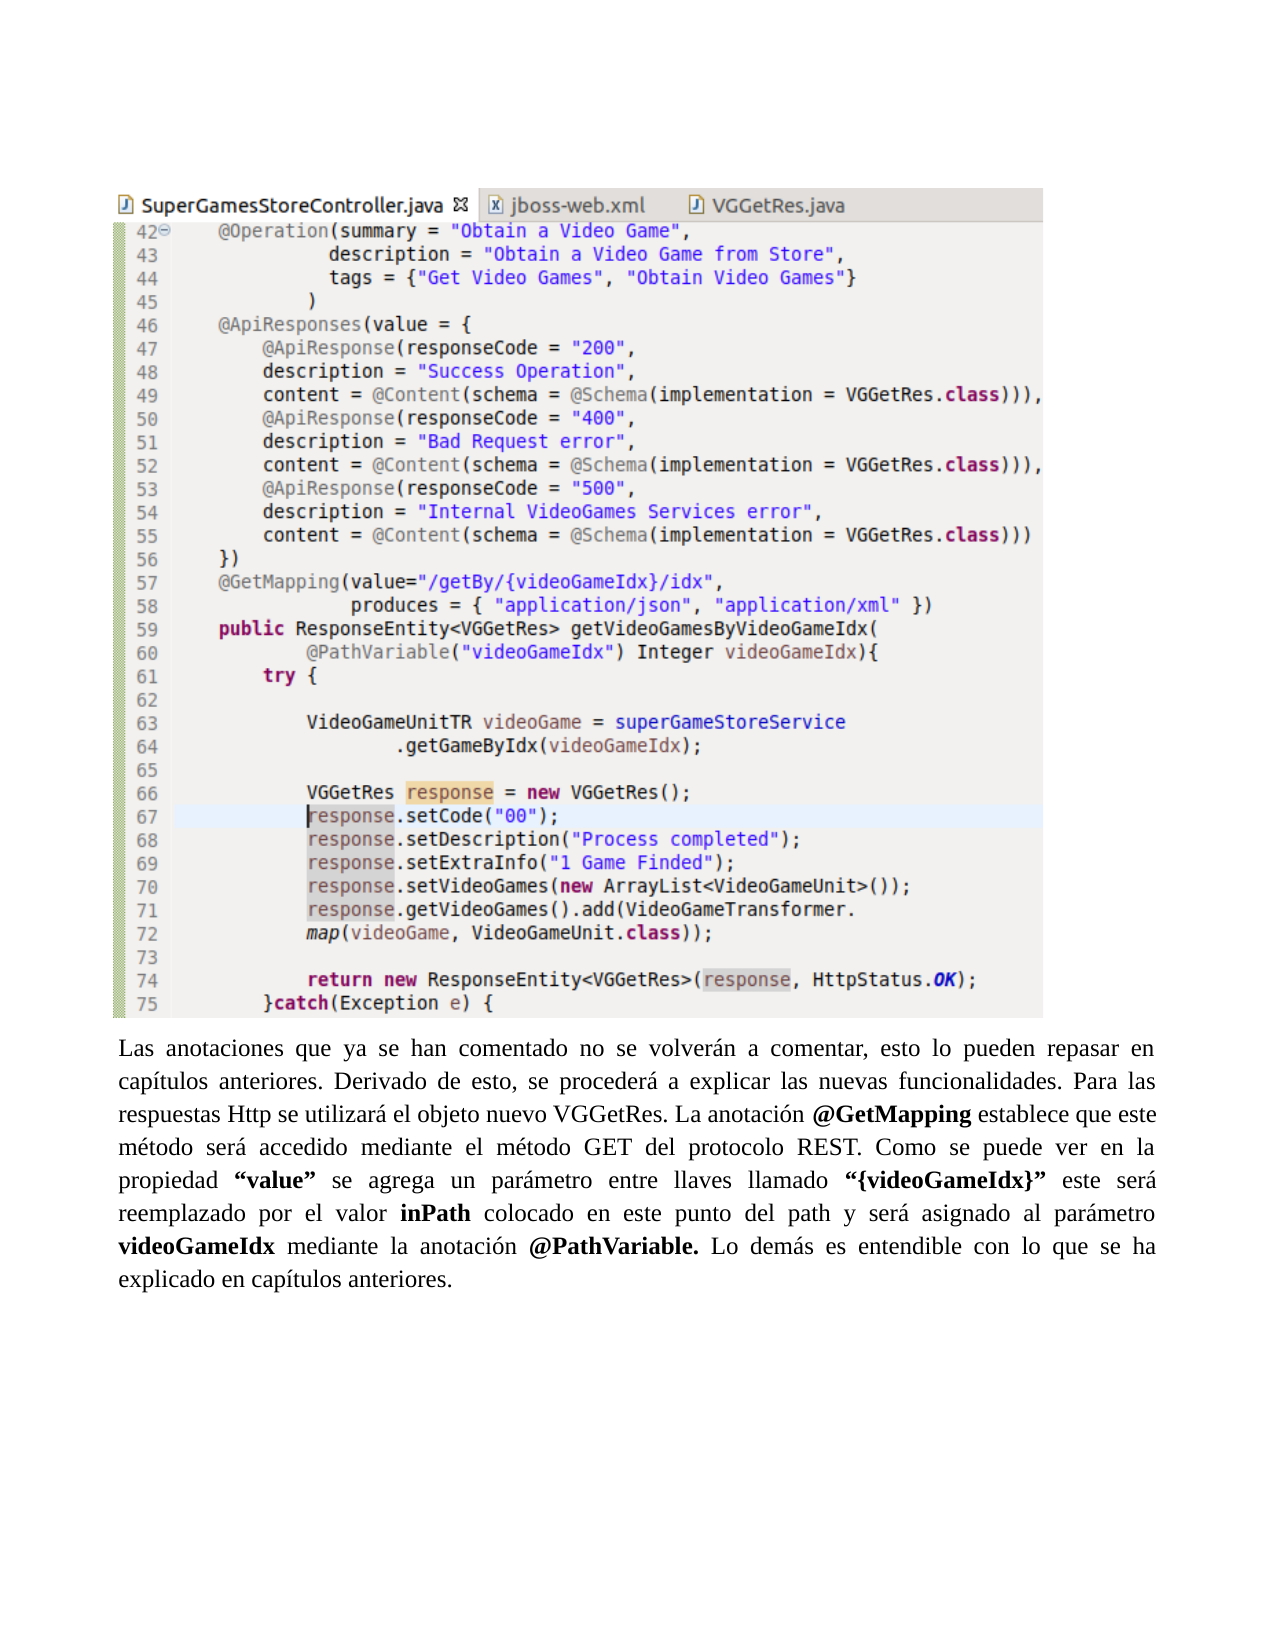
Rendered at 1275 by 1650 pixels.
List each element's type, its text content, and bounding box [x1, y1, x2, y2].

text Las anotaciones que ya se han comentado no se volverán a comentar, esto lo pueden repasar en capítulos anteriores. Derivado de esto, se procederá a explicar las nuevas funcionalidades. Para las respuestas Http se utilizará el objeto nuevo VGGetRes. La anotación @GetMapping establece que este método será accedido mediante el método GET del protocolo REST. Como se puede ver en la propiedad “value” se agrega un parámetro entre llaves llamado “{videoGameIdx}” este será reemplazado por el valor inPath colocado en este punto del path y será asignado al parámetro videoGameIdx mediante la anotación @PathVariable. Lo demás es entendible con lo que se ha explicado en capítulos anteriores. [118, 1033, 1157, 1293]
picture [113, 188, 1044, 1018]
